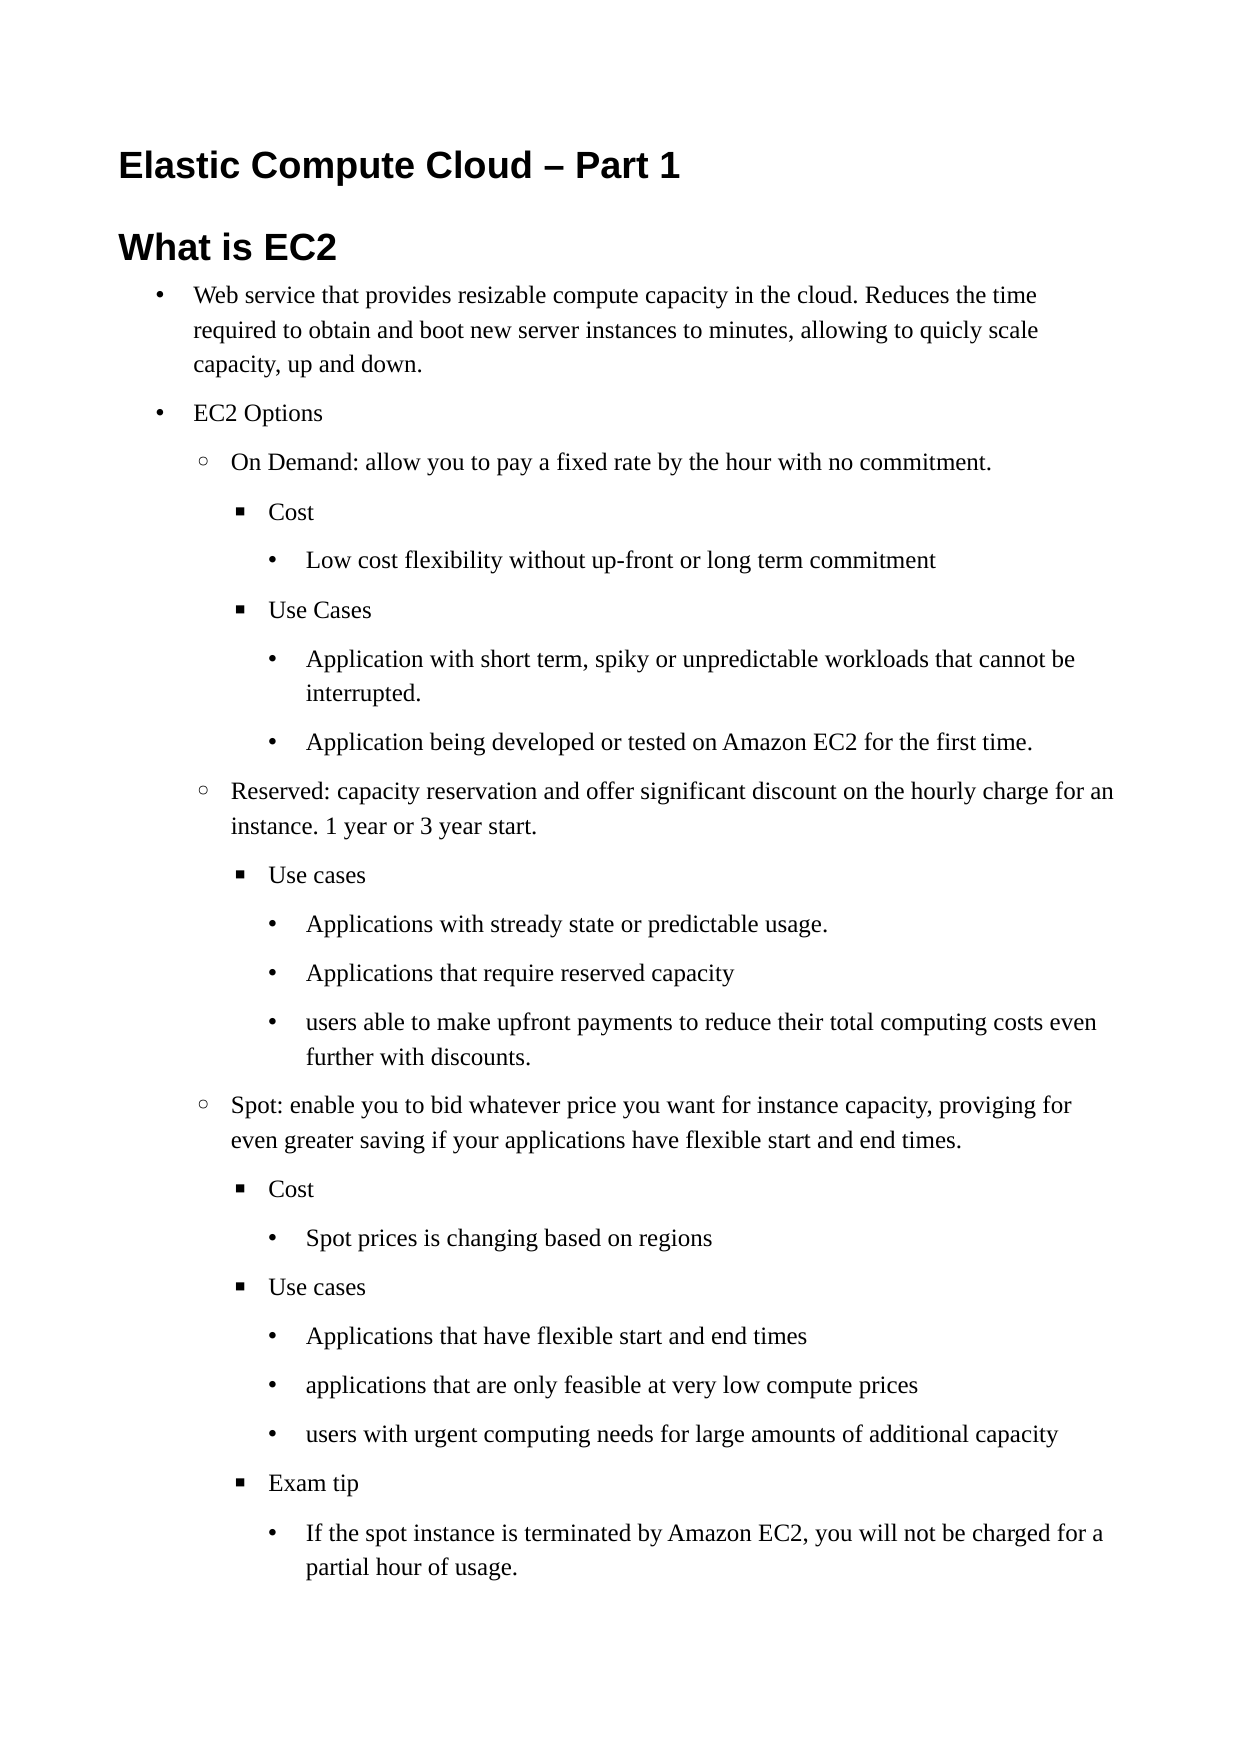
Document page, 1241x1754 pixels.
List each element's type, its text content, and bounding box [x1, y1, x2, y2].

list Applications with stready state or predictable usage. [268, 909, 1122, 938]
list Applications that require reserved capacity [268, 958, 1122, 987]
list applications that are only feasible at very low compute prices [268, 1370, 1122, 1399]
list users able to make upfront payments to reduce their total computing costs even further with discounts. [268, 1007, 1122, 1070]
list Cost [231, 497, 1122, 525]
list Use cases [231, 1272, 1122, 1301]
list Use Cases [231, 595, 1122, 623]
list Low cost flexibility without up-front or long term commitment [268, 546, 1122, 574]
list Applications that have flexible start and end times [268, 1321, 1122, 1350]
list Exam tip [231, 1468, 1122, 1497]
list users with urgent computing needs for large amounts of additional capacity [268, 1419, 1122, 1448]
list Spot: enable you to bid whatever price you want for instance capacity, proviging for even greater saving if your applications have flexible start and end times. [193, 1091, 1122, 1154]
list Application with short term, spiky or unpredictable workloads that cannot be interrupted. [268, 644, 1122, 707]
list Cost [231, 1174, 1122, 1203]
list Application being developed or tested on Amazon EC2 for the first time. [268, 727, 1122, 756]
list Web service that provides resizable compute capacity in the cloud. Reduces the time required to obtain and boot new server instances to minutes, allowing to quicly scale capacity, up and down. [156, 280, 1122, 378]
list Spot prices is changing based on regions [268, 1223, 1122, 1252]
list On Demand: allow you to pay a fixed rate by the hour with no commitment. [193, 447, 1122, 476]
subtitle What is EC2 [118, 224, 1122, 268]
list Use cases [231, 860, 1122, 889]
list If the spot instance is terminated by Amazon EC2, you will not be charged for a partial hour of usage. [268, 1518, 1122, 1581]
list EC2 Options [156, 398, 1122, 427]
subtitle Elastic Compute Cloud – Part 1 [118, 143, 1122, 187]
list Reserved: capacity reservation and offer significant discount on the hourly charge for an instance. 1 year or 3 year start. [193, 776, 1122, 839]
